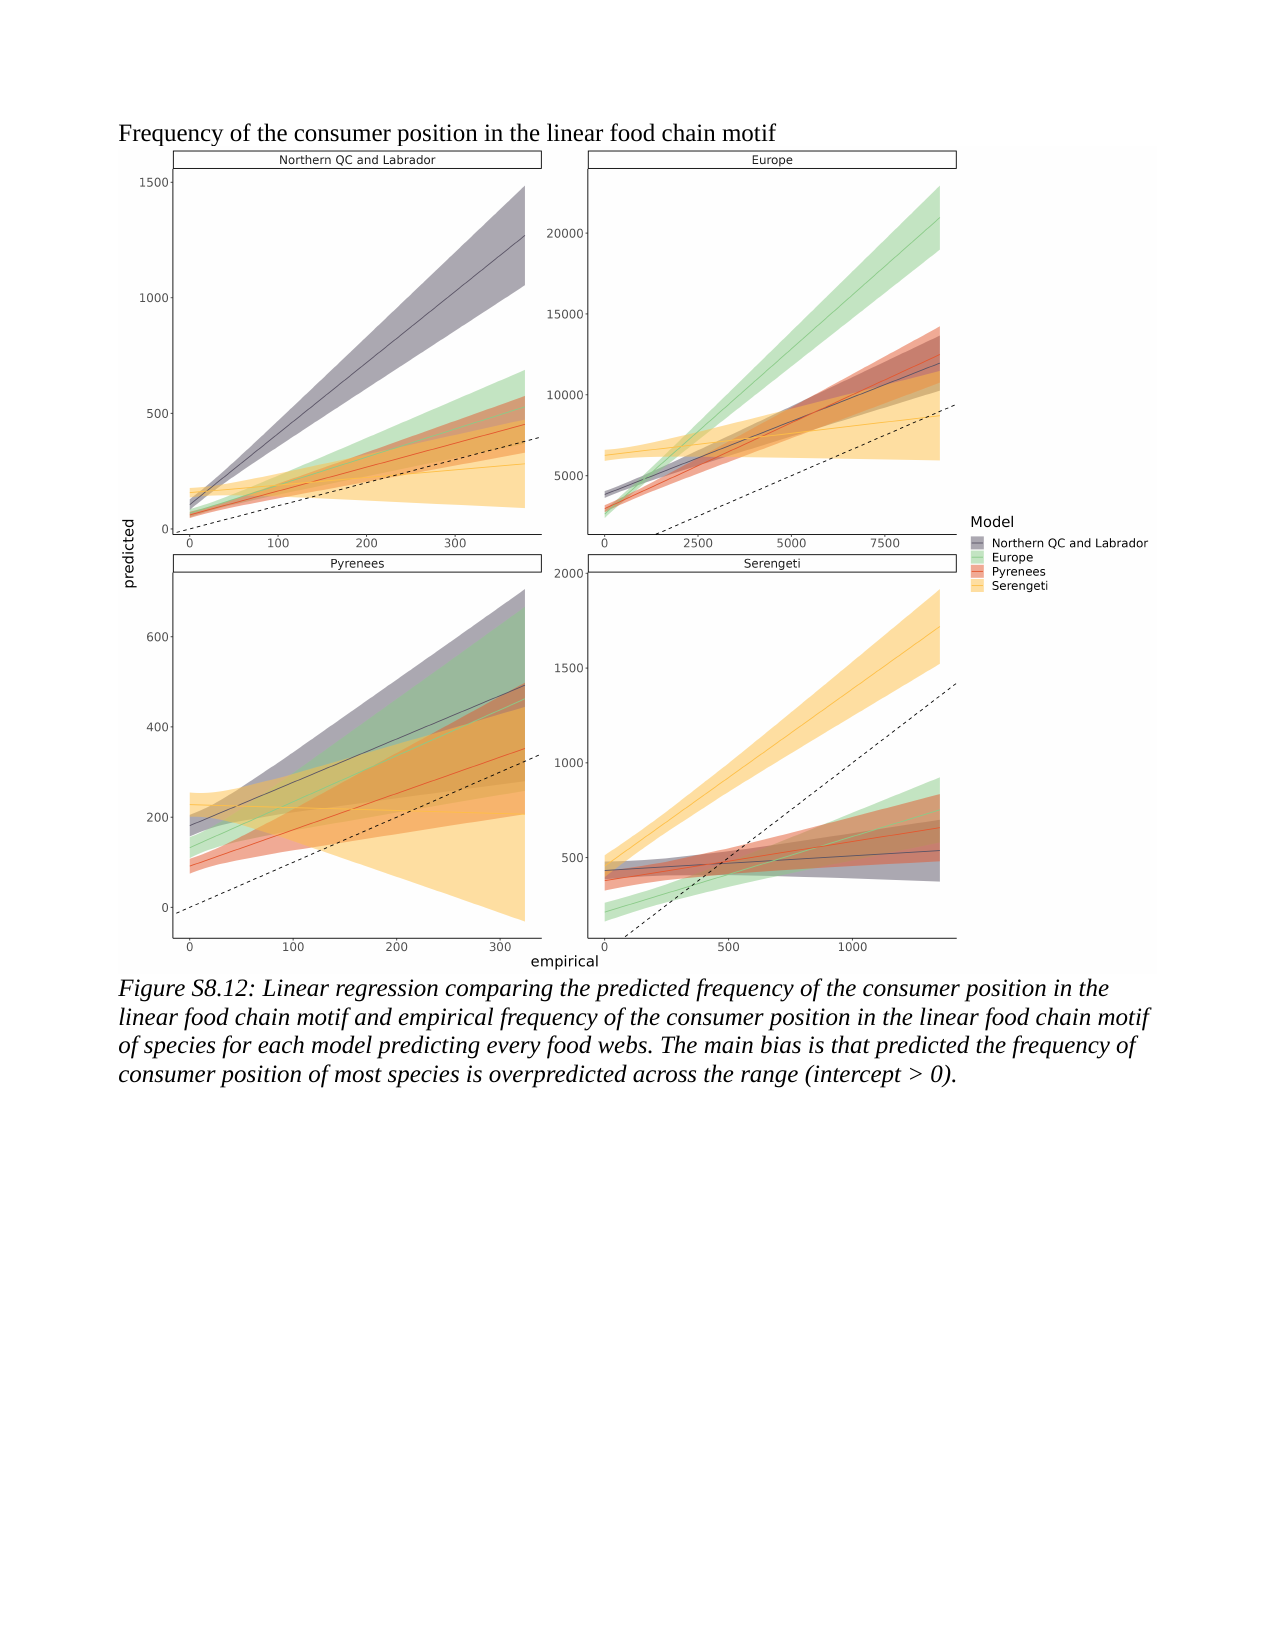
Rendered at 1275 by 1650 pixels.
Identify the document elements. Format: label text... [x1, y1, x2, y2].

text Figure S8.12: Linear regression comparing the predicted frequency of the consumer position in the linear food chain motif and empirical frequency of the consumer position in the linear food chain motif of species for each model predicting every food webs. The main bias is that predicted the frequency of consumer position of most species is overpredicted across the range (intercept > 0). [118, 974, 1157, 1088]
text Frequency of the consumer position in the linear food chain motif [118, 118, 1157, 146]
picture [118, 146, 1157, 974]
